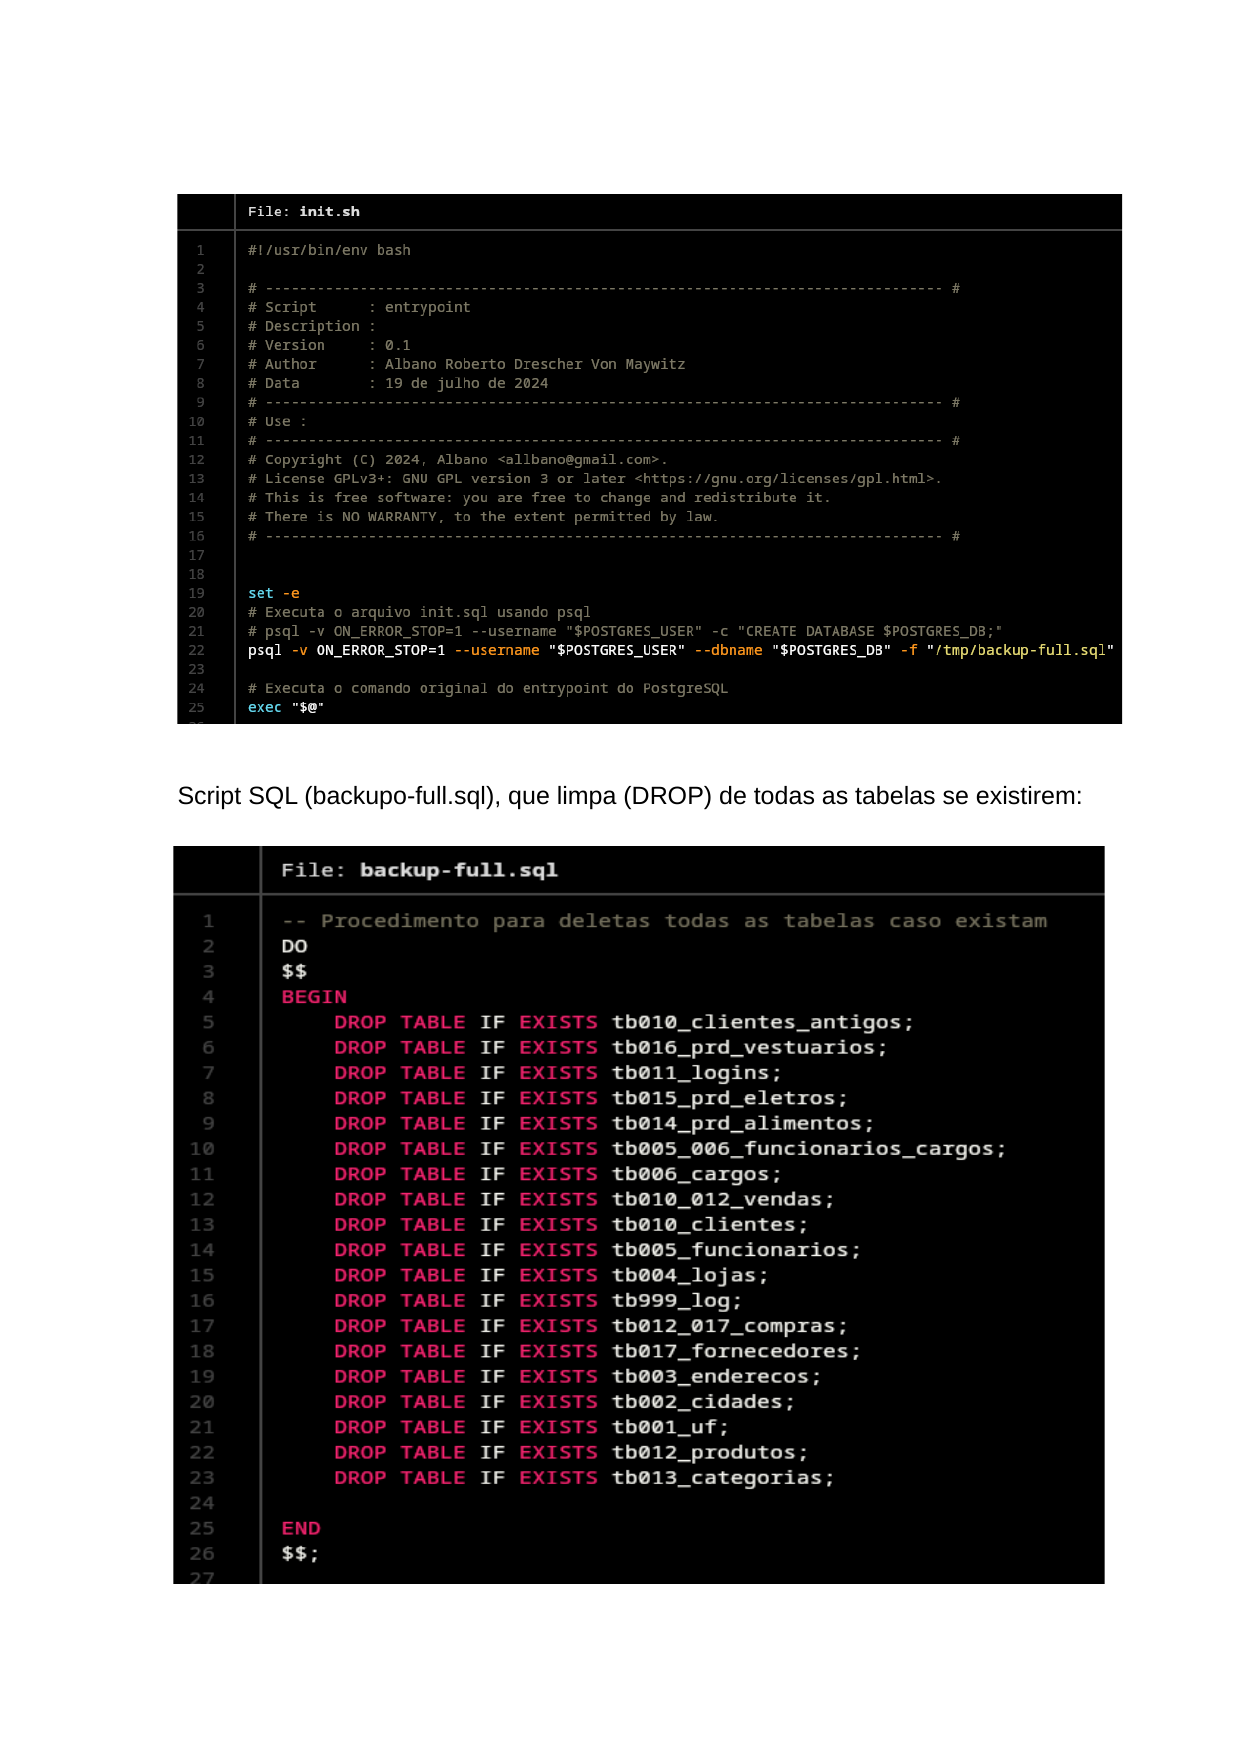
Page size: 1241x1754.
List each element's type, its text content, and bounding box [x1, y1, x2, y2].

picture [177, 194, 1123, 724]
text Script SQL (backupo-full.sql), que limpa (DROP) de todas as tabelas se existirem: [177, 781, 1122, 810]
picture [173, 846, 1105, 1584]
